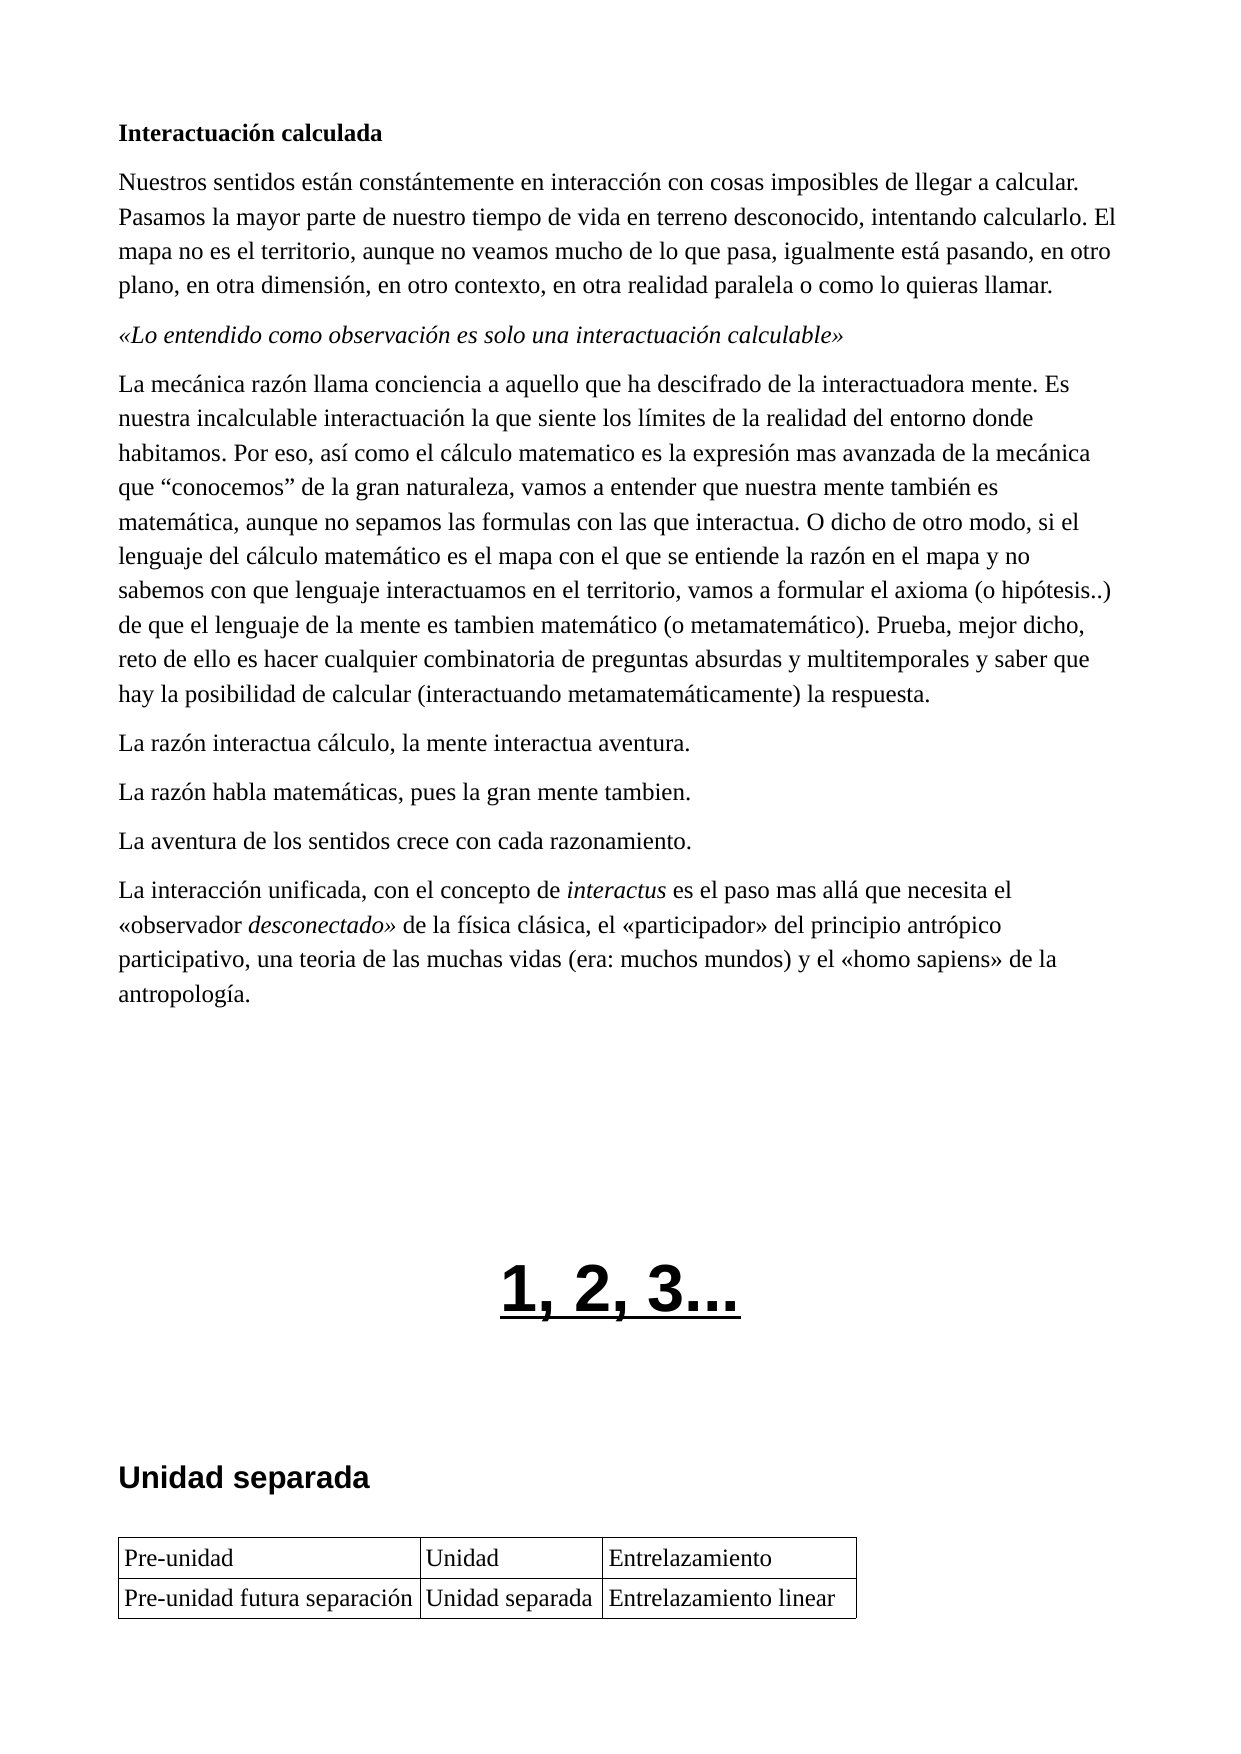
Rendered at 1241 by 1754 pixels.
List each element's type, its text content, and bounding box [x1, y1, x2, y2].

table_cell Entrelazamiento linear [603, 1579, 856, 1618]
text La razón interactua cálculo, la mente interactua aventura. [118, 728, 1122, 757]
text La razón habla matemáticas, pues la gran mente tambien. [118, 777, 1122, 806]
table_cell Unidad separada [421, 1579, 602, 1618]
text Nuestros sentidos están constántemente en interacción con cosas imposibles de llegar a calcular. Pasamos la mayor parte de nuestro tiempo de vida en terreno desconocido, intentando calcularlo. El mapa no es el territorio, aunque no veamos mucho de lo que pasa, igualmente está pasando, en otro plano, en otra dimensión, en otro contexto, en otra realidad paralela o como lo quieras llamar. [118, 167, 1122, 299]
table_header Entrelazamiento [603, 1538, 856, 1577]
table_header Unidad [421, 1538, 602, 1577]
text «Lo entendido como observación es solo una interactuación calculable» [118, 320, 1122, 348]
text Interactuación calculada [118, 118, 1122, 147]
text La interacción unificada, con el concepto de interactus es el paso mas allá que necesita el «observador desconectado» de la física clásica, el «participador» del principio antrópico participativo, una teoria de las muchas vidas (era: muchos mundos) y el «homo sapiens» de la antropología. [118, 875, 1122, 1007]
subtitle Unidad separada [118, 1457, 1122, 1496]
text La mecánica razón llama conciencia a aquello que ha descifrado de la interactuadora mente. Es nuestra incalculable interactuación la que siente los límites de la realidad del entorno donde habitamos. Por eso, así como el cálculo matematico es la expresión mas avanzada de la mecánica que “conocemos” de la gran naturaleza, vamos a entender que nuestra mente también es matemática, aunque no sepamos las formulas con las que interactua. O dicho de otro modo, si el lenguaje del cálculo matemático es el mapa con el que se entiende la razón en el mapa y no sabemos con que lenguaje interactuamos en el territorio, vamos a formular el axioma (o hipótesis..) de que el lenguaje de la mente es tambien matemático (o metamatemático). Prueba, mejor dicho, reto de ello es hacer cualquier combinatoria de preguntas absurdas y multitemporales y saber que hay la posibilidad de calcular (interactuando metamatemáticamente) la respuesta. [118, 369, 1122, 708]
table_header Pre-unidad [119, 1538, 420, 1577]
table_cell Pre-unidad futura separación [119, 1579, 420, 1618]
subtitle 1, 2, 3... [118, 1249, 1122, 1326]
text La aventura de los sentidos crece con cada razonamiento. [118, 826, 1122, 855]
